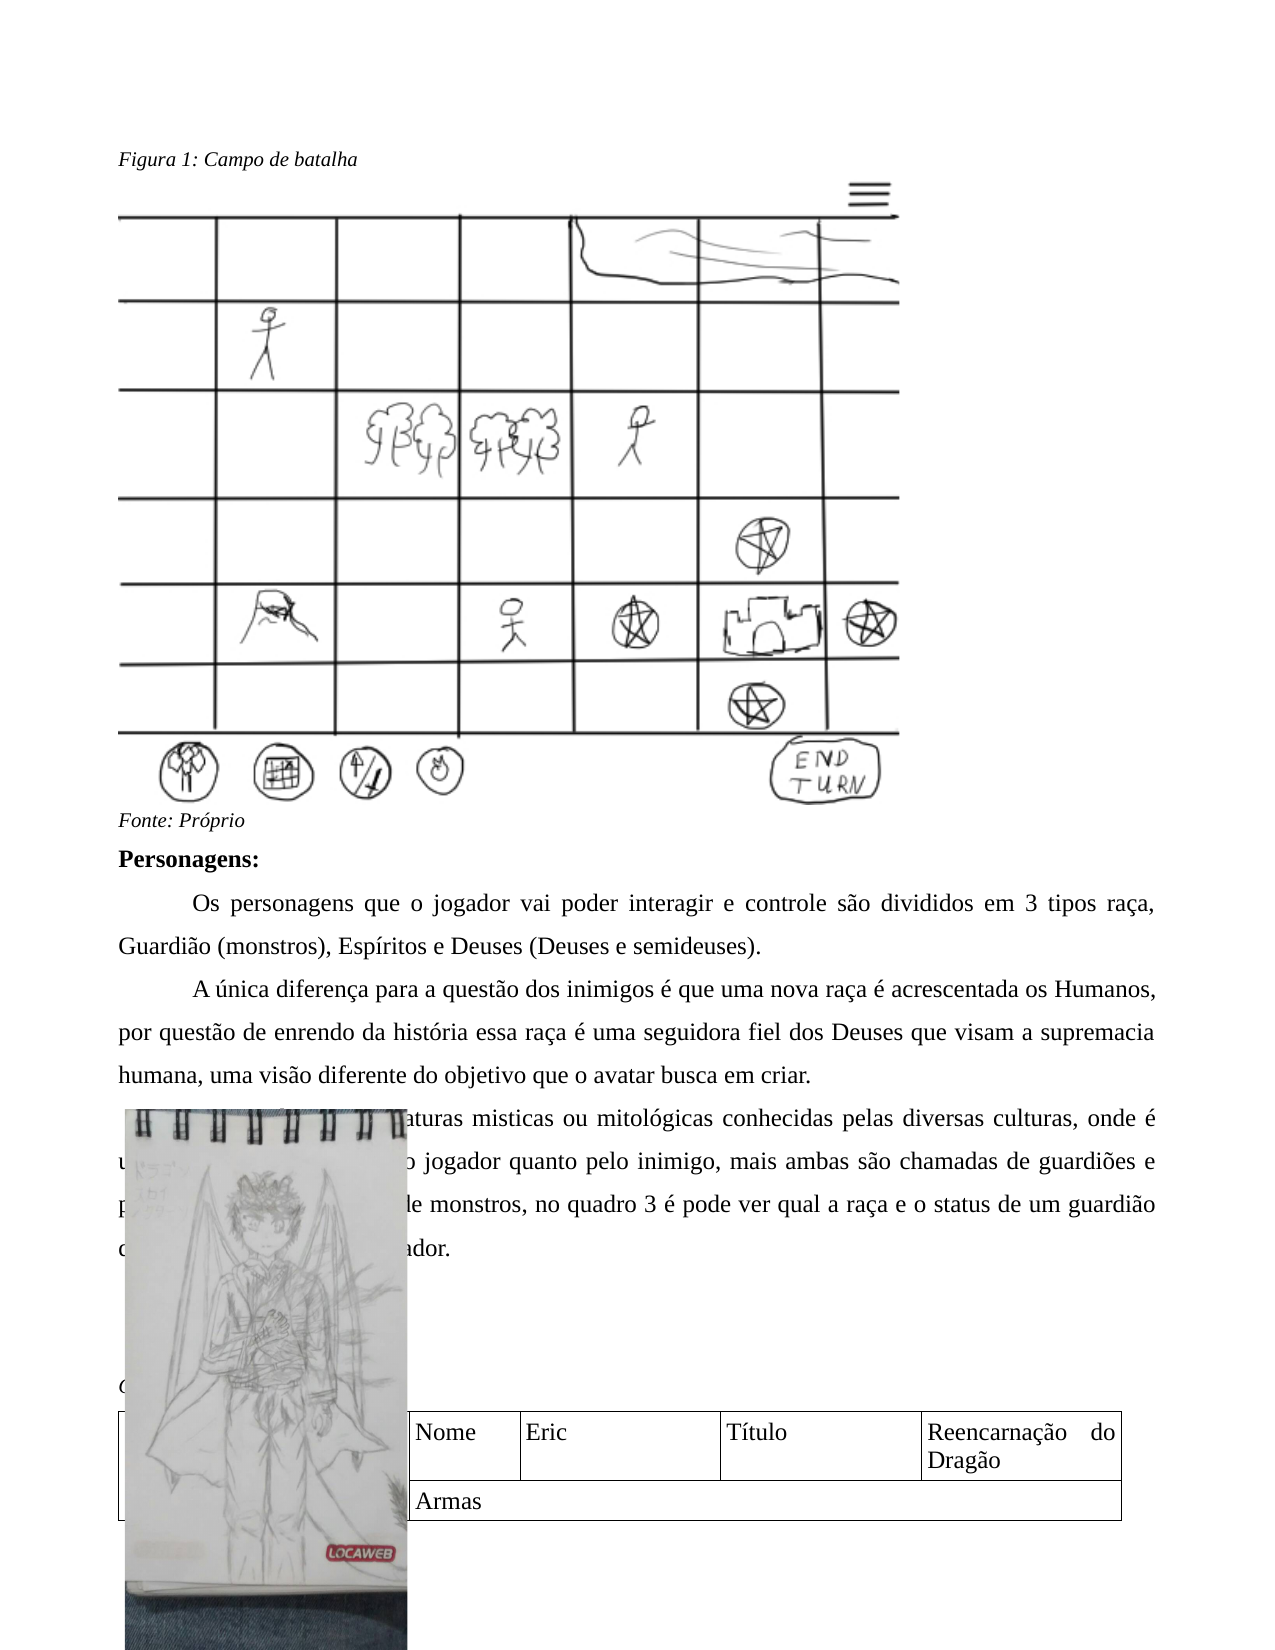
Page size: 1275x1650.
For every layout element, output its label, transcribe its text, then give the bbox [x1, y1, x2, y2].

text Os personagens que o jogador vai poder interagir e controle são divididos em 3 tipos raça, Guardião (monstros), Espíritos e Deuses (Deuses e semideuses). [118, 888, 1157, 959]
table_header Reencarnação do Dragão [922, 1412, 1121, 1480]
text Personagens: [118, 161, 1157, 873]
text Fonte: Próprio [118, 184, 1122, 833]
table_header Nome [410, 1412, 520, 1480]
text Figura 13: Campo de batalha [118, 143, 1122, 184]
text A única diferença para a questão dos inimigos é que uma nova raça é acrescentada os Humanos, por questão de enrendo da história essa raça é uma seguidora fiel dos Deuses que visam a supremacia humana, uma visão diferente do objetivo que o avatar busca em criar. [118, 974, 1157, 1089]
table_cell Armas [410, 1481, 1121, 1520]
text Os guardiões são criaturas misticas ou mitológicas conhecidas pelas diversas culturas, onde é uma raça utilizada tanto pelo jogador quanto pelo inimigo, mais ambas são chamadas de guardiões e pelo inimigo será chamado de monstros, no quadro 3 é pode ver qual a raça e o status de um guardião que será controlado pelo jogador. [118, 1103, 1157, 1261]
table_header [119, 1412, 124, 1520]
table_header Título [721, 1412, 921, 1480]
table_header Eric [521, 1412, 720, 1480]
picture [124, 1109, 408, 1650]
picture [118, 179, 900, 805]
text Figura 13: Campo de batalha [118, 833, 1122, 844]
text Quadro 3: Ficha Técnica Eric [408, 1374, 1157, 1398]
